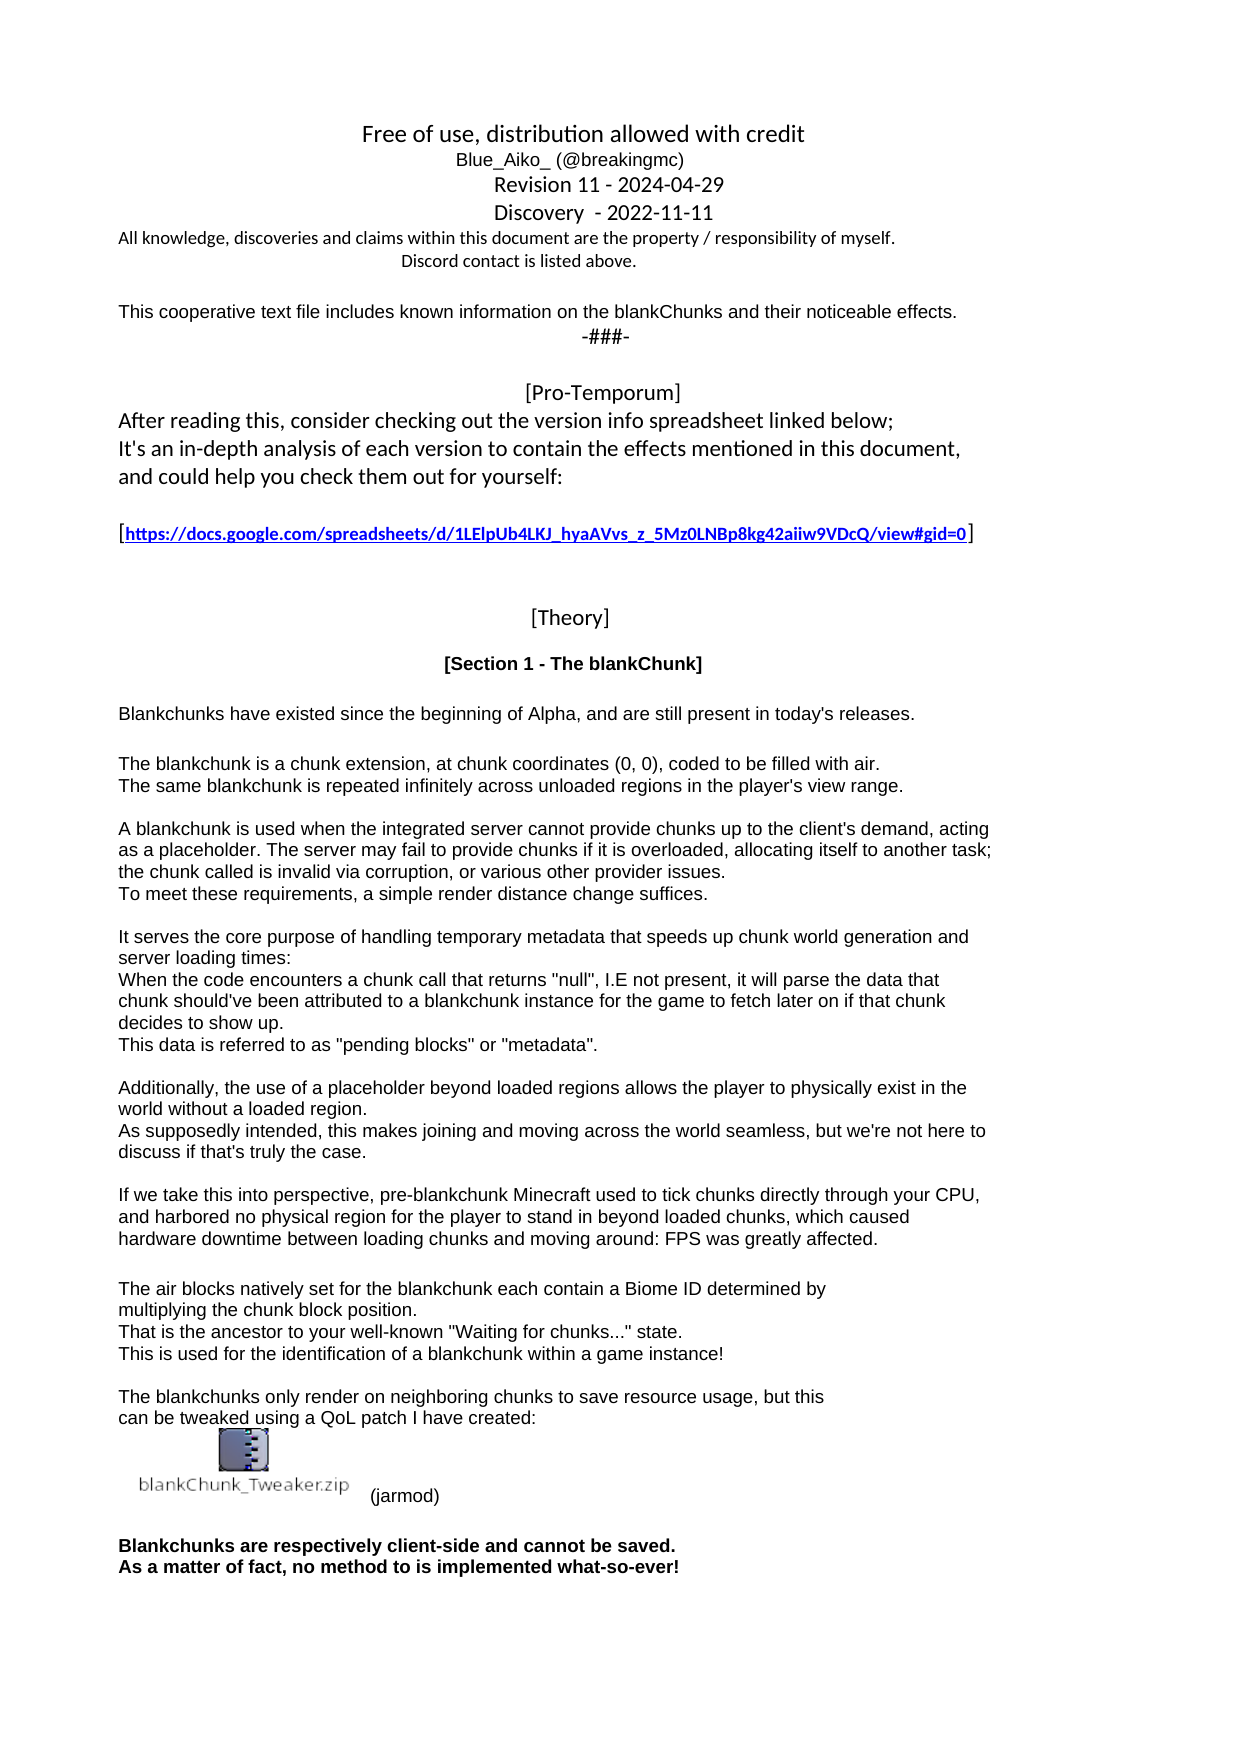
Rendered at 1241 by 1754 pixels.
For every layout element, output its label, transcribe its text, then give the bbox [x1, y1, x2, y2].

text Revision 11 - 2024-04-29 Discovery - 2022-11-11 All knowledge, discoveries and claims within this document are the property / responsibility of myself. Discord contact is listed above. [118, 170, 1122, 300]
text This cooperative text file includes known information on the blankChunks and their noticeable effects. [118, 301, 1124, 322]
text The blankchunk is a chunk extension, at chunk coordinates (0, 0), coded to be filled with air. The same blankchunk is repeated infinitely across unloaded regions in the player's view range. [118, 753, 1033, 818]
text Free of use, distribution allowed with credit Blue_Aiko_ (@breakingmc) [362, 118, 1124, 170]
text Blankchunks have existed since the beginning of Alpha, and are still present in today's releases. [118, 703, 1124, 724]
text The air blocks natively set for the blankchunk each contain a Biome ID determined by multiplying the chunk block position. That is the ancestor to your well-known "Waiting for chunks..." state. This is used for the identification of a blankchunk within a game instance! The blankchunks only render on neighboring chunks to save resource usage, but this can be tweaked using a QoL patch I have created: (jarmod) [118, 1278, 852, 1506]
text [Section 1 - The blankChunk] [418, 631, 1124, 674]
text Blankchunks are respectively client-side and cannot be saved. As a matter of fact, no method to is implemented what-so-ever! [118, 1535, 1124, 1606]
text A blankchunk is used when the integrated server cannot provide chunks up to the client's demand, acting as a placeholder. The server may fail to provide chunks if it is overloaded, allocating itself to another task; the chunk called is invalid via corruption, or various other provider issues. To meet these requirements, a simple render distance change suffices. It serves the core purpose of handling temporary metadata that speeds up chunk world generation and server loading times: When the code encounters a chunk call that returns "null", I.E not present, it will parse the data that chunk should've been attributed to a blankchunk instance for the game to fetch later on if that chunk decides to show up. This data is referred to as "pending blocks" or "metadata". Additionally, the use of a placeholder beyond loaded regions allows the player to physically exist in the world without a loaded region. As supposedly intended, this makes joining and moving across the world seamless, but we're not here to discuss if that's truly the case. If we take this into perspective, pre-blankchunk Minecraft used to tick chunks directly through your CPU, and harbored no physical region for the player to stand in beyond loaded chunks, which caused hardware downtime between loading chunks and moving around: FPS was greatly affected. [118, 818, 993, 1249]
text -###- [118, 322, 1122, 350]
text [Theory] [531, 575, 1122, 631]
text [Pro-Temporum] After reading this, consider checking out the version info spreadsheet linked below; It's an in-depth analysis of each version to contain the effects mentioned in this document, and could help you check them out for yourself: [https://docs.google.com/spreadsheets/d/1LElpUb4LKJ_hyaAVvs_z_5Mz0LNBp8kg42aiiw9VDcQ/view#gid=0] [118, 350, 1240, 574]
